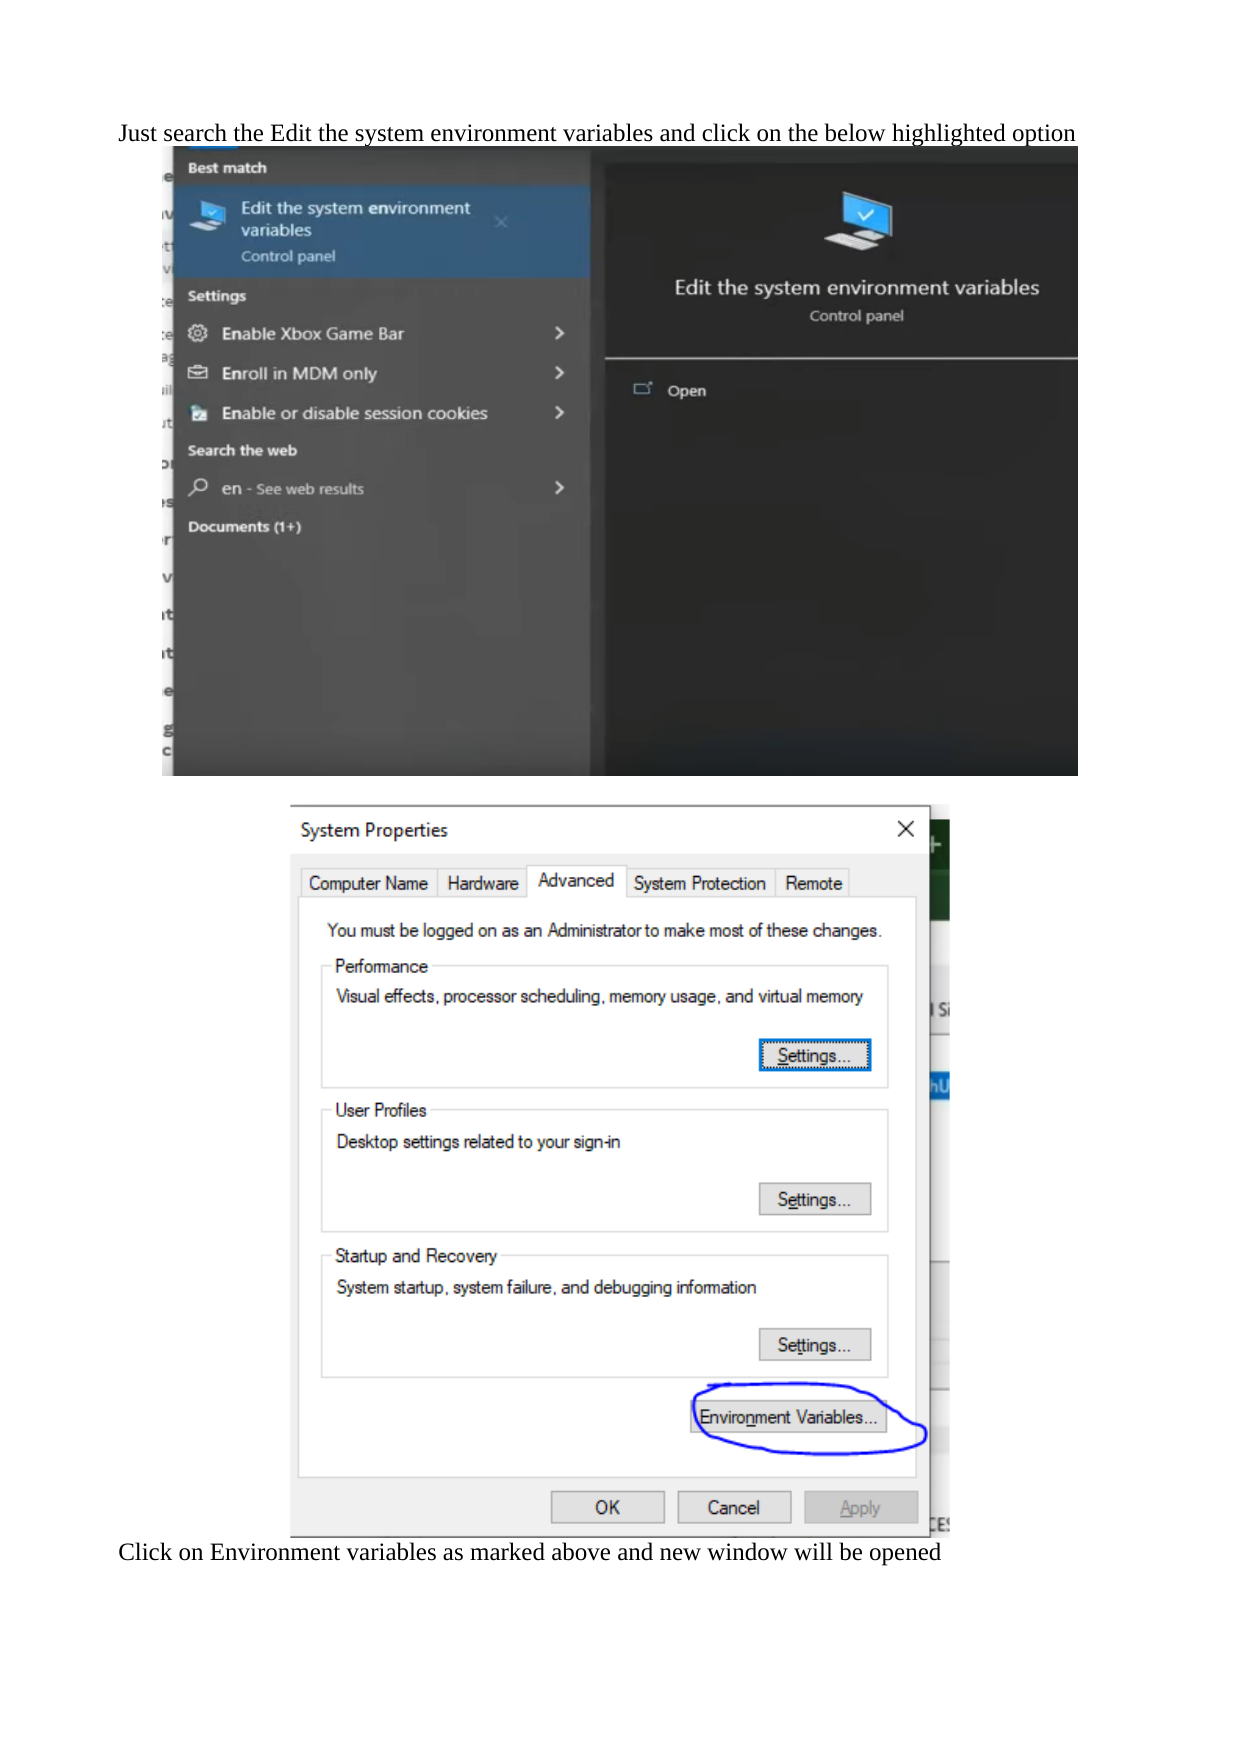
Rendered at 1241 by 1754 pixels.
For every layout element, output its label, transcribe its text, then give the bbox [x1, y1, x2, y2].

picture [290, 804, 950, 1538]
text Click on Environment variables as marked above and new window will be opened [118, 804, 1122, 1566]
picture [162, 146, 1078, 776]
text Just search the Edit the system environment variables and click on the below highlighted option [118, 118, 1122, 147]
